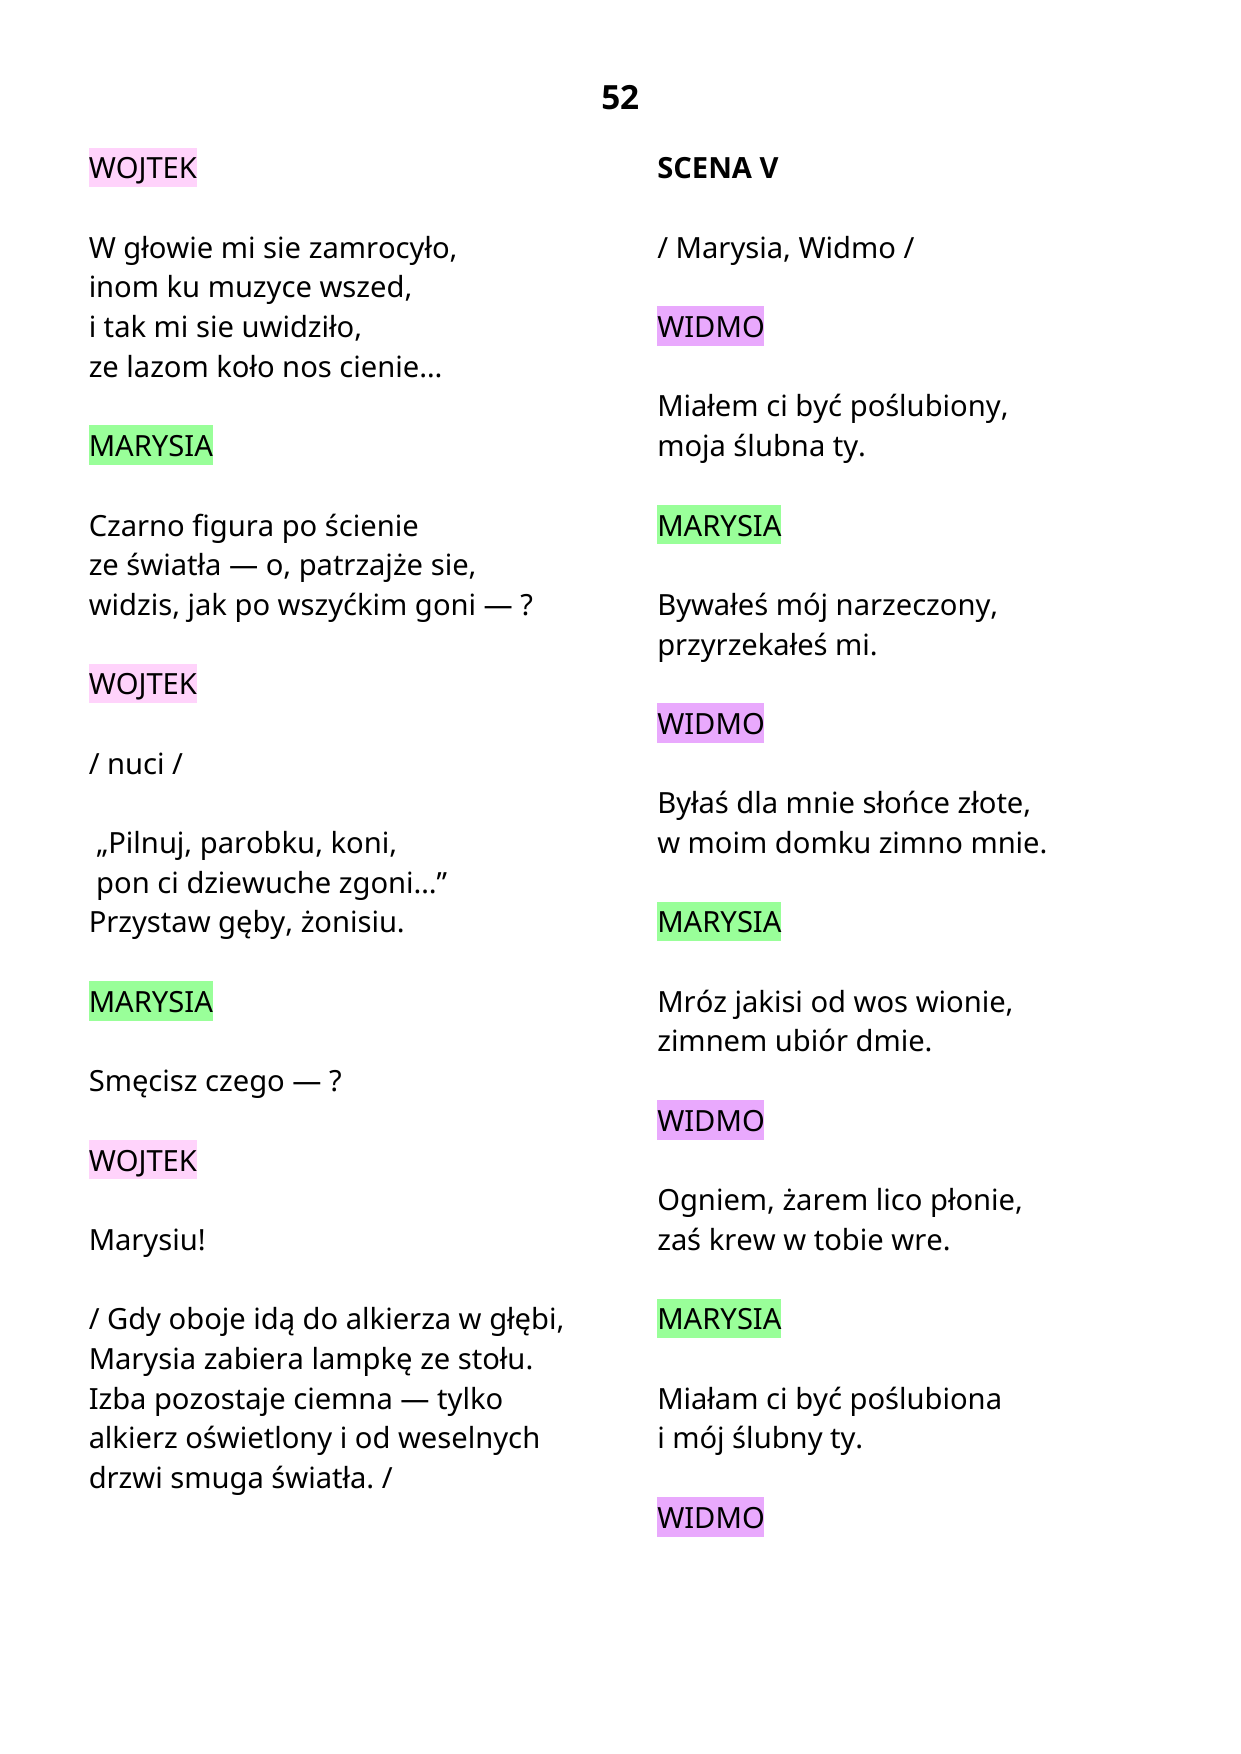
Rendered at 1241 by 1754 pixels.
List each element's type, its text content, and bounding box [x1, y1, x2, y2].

text Ogniem, żarem lico płonie, [657, 1179, 1152, 1219]
text SCENA V [657, 148, 1152, 187]
text Bywałeś mój narzeczony, [657, 584, 1152, 624]
text MARYSIA [657, 902, 1152, 941]
text Czarno figura po ścienie [88, 505, 583, 544]
text WIDMO [657, 1100, 1152, 1140]
text WOJTEK [88, 1140, 583, 1179]
text zimnem ubiór dmie. [657, 1021, 1152, 1060]
text / nuci / [88, 743, 583, 783]
text Mróz jakisi od wos wionie, [657, 981, 1152, 1021]
text / Marysia, Widmo / [657, 227, 1152, 267]
text WOJTEK [88, 663, 583, 703]
text WIDMO [657, 703, 1152, 743]
text inom ku muzyce wszed, [88, 267, 583, 306]
text pon ci dziewuche zgoni…” [88, 862, 583, 902]
text Byłaś dla mnie słońce złote, [657, 783, 1152, 822]
text MARYSIA [657, 1298, 1152, 1338]
text Miałam ci być poślubiona [657, 1378, 1152, 1418]
text WIDMO [657, 306, 1152, 346]
text WOJTEK [88, 148, 583, 187]
text MARYSIA [88, 981, 583, 1021]
text Przystaw gęby, żonisiu. [88, 902, 583, 941]
text MARYSIA [88, 425, 583, 465]
text widzis, jak po wszyćkim goni — ? [88, 584, 583, 624]
text w moim domku zimno mnie. [657, 822, 1152, 862]
text „Pilnuj, parobku, koni, [88, 822, 583, 862]
text przyrzekałeś mi. [657, 624, 1152, 663]
text MARYSIA [657, 505, 1152, 544]
text i mój ślubny ty. [657, 1418, 1152, 1457]
text W głowie mi sie zamrocyło, [88, 227, 583, 267]
text i tak mi sie uwidziło, [88, 306, 583, 346]
text WIDMO [657, 1497, 1152, 1537]
text Miałem ci być poślubiony, [657, 386, 1152, 425]
text Marysiu! [88, 1219, 583, 1259]
text ze światła — o, patrzajże sie, [88, 544, 583, 584]
text moja ślubna ty. [657, 425, 1152, 465]
text Smęcisz czego — ? [88, 1060, 583, 1100]
text ze lazom koło nos cienie… [88, 346, 583, 386]
text zaś krew w tobie wre. [657, 1219, 1152, 1259]
text / Gdy oboje idą do alkierza w głębi, Marysia zabiera lampkę ze stołu. Izba pozostaje ciemna — tylko alkierz oświetlony i od weselnych drzwi smuga światła. / [88, 1298, 583, 1497]
